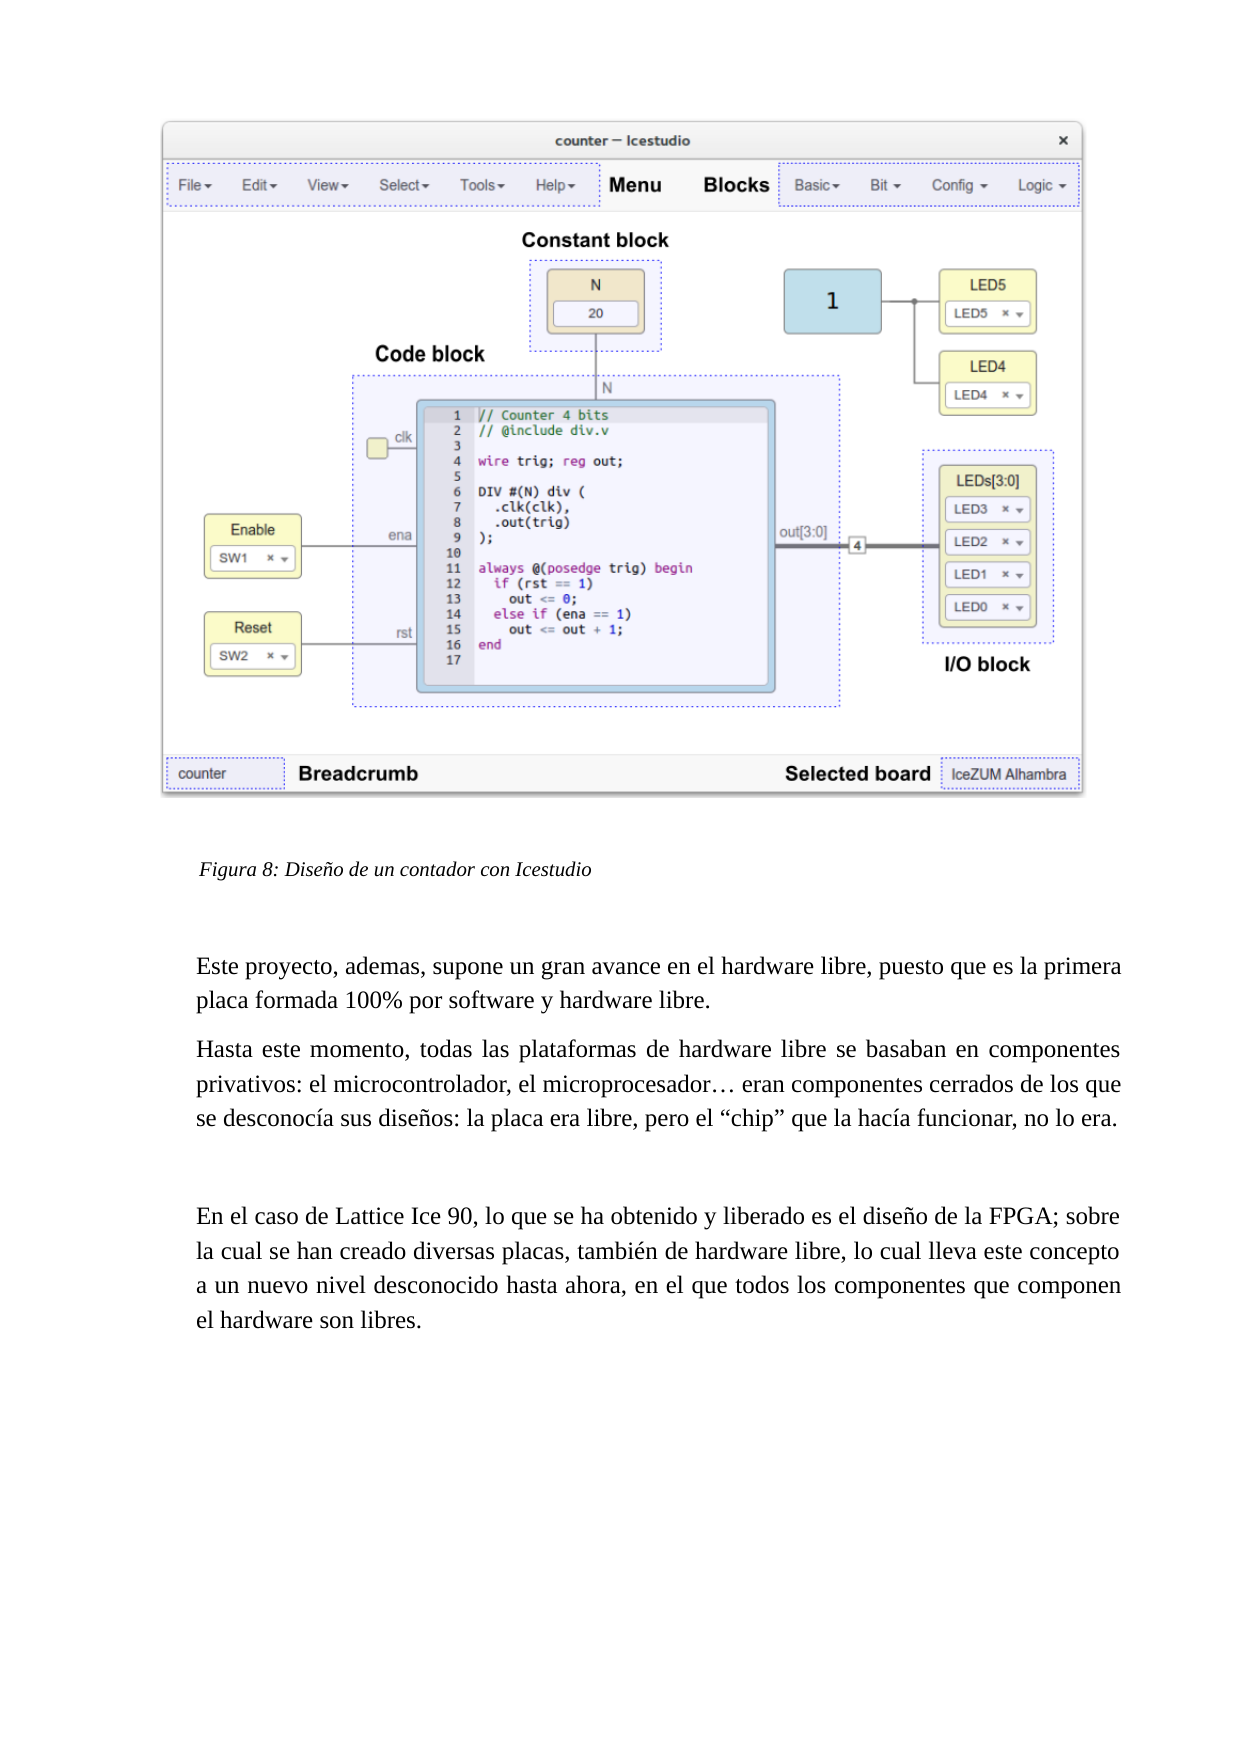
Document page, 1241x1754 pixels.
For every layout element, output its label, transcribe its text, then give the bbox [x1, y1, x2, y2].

text En el caso de Lattice Ice 90, lo que se ha obtenido y liberado es el diseño de la FPGA; sobre la cual se han creado diversas placas, también de hardware libre, lo cual lleva este concepto a un nuevo nivel desconocido hasta ahora, en el que todos los componentes que componen el hardware son libres. [196, 1201, 1122, 1333]
text Este proyecto, ademas, supone un gran avance en el hardware libre, puesto que es la primera placa formada 100% por software y hardware libre. [196, 951, 1122, 1014]
text Hasta este momento, todas las plataformas de hardware libre se basaban en componentes privativos: el microcontrolador, el microprocesador… eran componentes cerrados de los que se desconocía sus diseños: la placa era libre, pero el “chip” que la hacía funcionar, no lo era. [196, 1034, 1122, 1132]
text Figura 8: Diseño de un contador con Icestudio [125, 853, 1122, 881]
picture [160, 118, 1087, 798]
